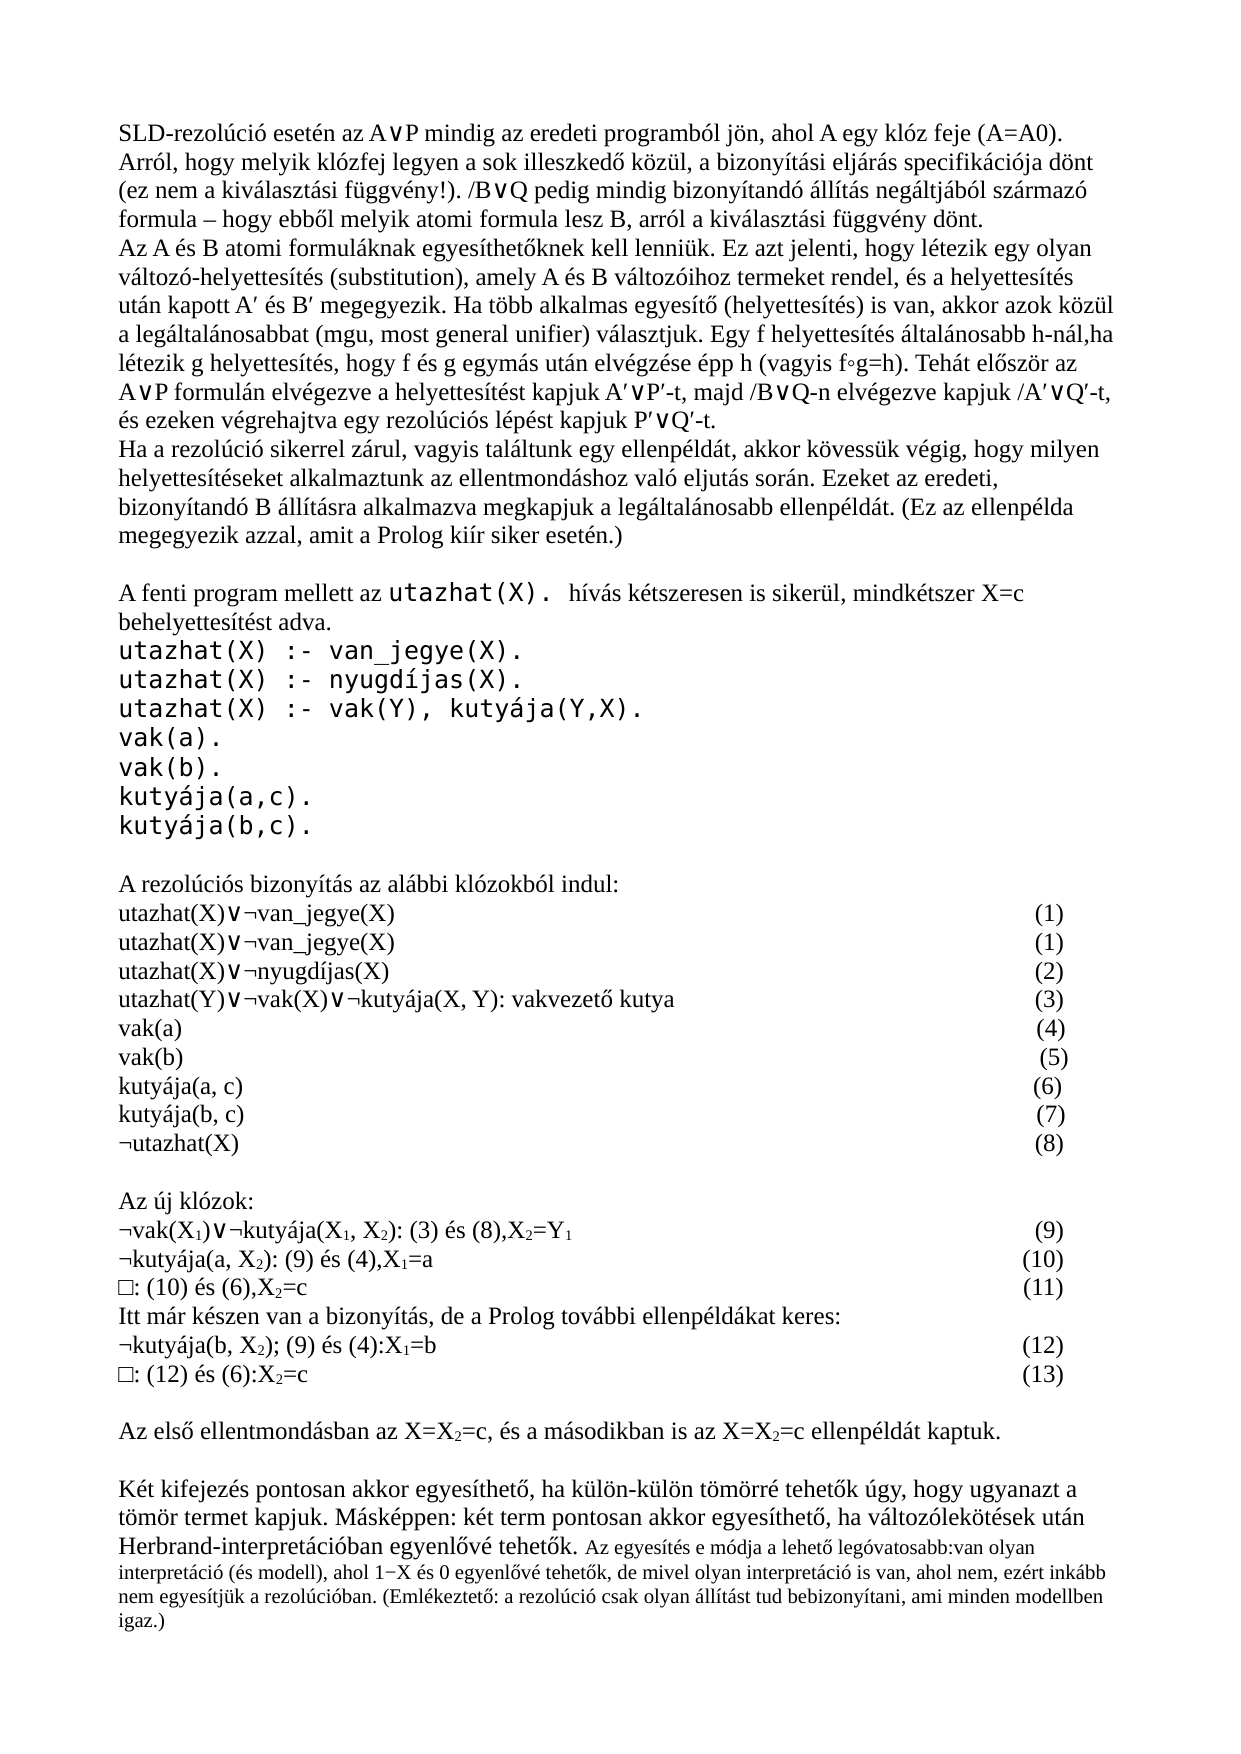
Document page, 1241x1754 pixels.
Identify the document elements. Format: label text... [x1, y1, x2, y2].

text vak(a) (4) [118, 1013, 1122, 1042]
text ¬kutyája(a, X2): (9) és (4),X1=a (10) [118, 1244, 1122, 1272]
text vak(b). [118, 753, 1122, 782]
text Az A és B atomi formuláknak egyesíthetőknek kell lenniük. Ez azt jelenti, hogy létezik egy olyan változó-helyettesítés (substitution), amely A és B változóihoz termeket rendel, és a helyettesítés után kapott A′ és B′ megegyezik. Ha több alkalmas egyesítő (helyettesítés) is van, akkor azok közül a legáltalánosabbat (mgu, most general unifier) választjuk. Egy f helyettesítés általánosabb h-nál,ha létezik g helyettesítés, hogy f és g egymás után elvégzése épp h (vagyis f◦g=h). Tehát először az A∨P formulán elvégezve a helyettesítést kapjuk A′∨P′-t, majd /B∨Q-n elvégezve kapjuk /A′∨Q′-t, és ezeken végrehajtva egy rezolúciós lépést kapjuk P′∨Q′-t. [118, 233, 1122, 434]
text kutyája(b, c) (7) [118, 1099, 1122, 1128]
text kutyája(b,c). [118, 811, 1122, 840]
text Az új klózok: [118, 1186, 1122, 1215]
text utazhat(X)∨¬nyugdíjas(X) (2) [118, 956, 1122, 984]
text ¬kutyája(b, X2); (9) és (4):X1=b (12) [118, 1330, 1122, 1359]
text Ha a rezolúció sikerrel zárul, vagyis találtunk egy ellenpéldát, akkor kövessük végig, hogy milyen helyettesítéseket alkalmaztunk az ellentmondáshoz való eljutás során. Ezeket az eredeti, bizonyítandó B állításra alkalmazva megkapjuk a legáltalánosabb ellenpéldát. (Ez az ellenpélda megegyezik azzal, amit a Prolog kiír siker esetén.) [118, 434, 1122, 549]
text kutyája(a,c). [118, 782, 1122, 811]
text A rezolúciós bizonyítás az alábbi klózokból indul: utazhat(X)∨¬van_jegye(X) (1) [118, 840, 1122, 927]
text utazhat(X) :- vak(Y), kutyája(Y,X). [118, 694, 1122, 724]
text vak(b) (5) [118, 1042, 1122, 1071]
text ¬utazhat(X) (8) [118, 1128, 1122, 1157]
text □: (12) és (6):X2=c (13) [118, 1359, 1122, 1387]
text A fenti program mellett az utazhat(X). hívás kétszeresen is sikerül, mindkétszer X=c behelyettesítést adva. [118, 578, 1122, 636]
text SLD-rezolúció esetén az A∨P mindig az eredeti programból jön, ahol A egy klóz feje (A=A0). Arról, hogy melyik klózfej legyen a sok illeszkedő közül, a bizonyítási eljárás specifikációja dönt (ez nem a kiválasztási függvény!). /B∨Q pedig mindig bizonyítandó állítás negáltjából származó formula – hogy ebből melyik atomi formula lesz B, arról a kiválasztási függvény dönt. [118, 118, 1122, 233]
text □: (10) és (6),X2=c (11) [118, 1272, 1122, 1301]
text Itt már készen van a bizonyítás, de a Prolog további ellenpéldákat keres: [118, 1301, 1122, 1330]
text ¬vak(X1)∨¬kutyája(X1, X2): (3) és (8),X2=Y1 (9) [118, 1215, 1122, 1244]
text utazhat(X) :- nyugdíjas(X). [118, 665, 1122, 694]
text utazhat(X)∨¬van_jegye(X) (1) [118, 927, 1122, 956]
text utazhat(Y)∨¬vak(X)∨¬kutyája(X, Y): vakvezető kutya (3) [118, 984, 1122, 1013]
text kutyája(a, c) (6) [118, 1071, 1122, 1099]
text Két kifejezés pontosan akkor egyesíthető, ha külön-külön tömörré tehetők úgy, hogy ugyanazt a tömör termet kapjuk. Másképpen: két term pontosan akkor egyesíthető, ha változólekötések után Herbrand-interpretációban egyenlővé tehetők. Az egyesítés e módja a lehető legóvatosabb:van olyan interpretáció (és modell), ahol 1−X és 0 egyenlővé tehetők, de mivel olyan interpretáció is van, ahol nem, ezért inkább nem egyesítjük a rezolúcióban. (Emlékeztető: a rezolúció csak olyan állítást tud bebizonyítani, ami minden modellben igaz.) [118, 1474, 1122, 1632]
text vak(a). [118, 724, 1122, 753]
text Az első ellentmondásban az X=X2=c, és a másodikban is az X=X2=c ellenpéldát kaptuk. [118, 1416, 1122, 1445]
text utazhat(X) :- van_jegye(X). [118, 636, 1122, 665]
